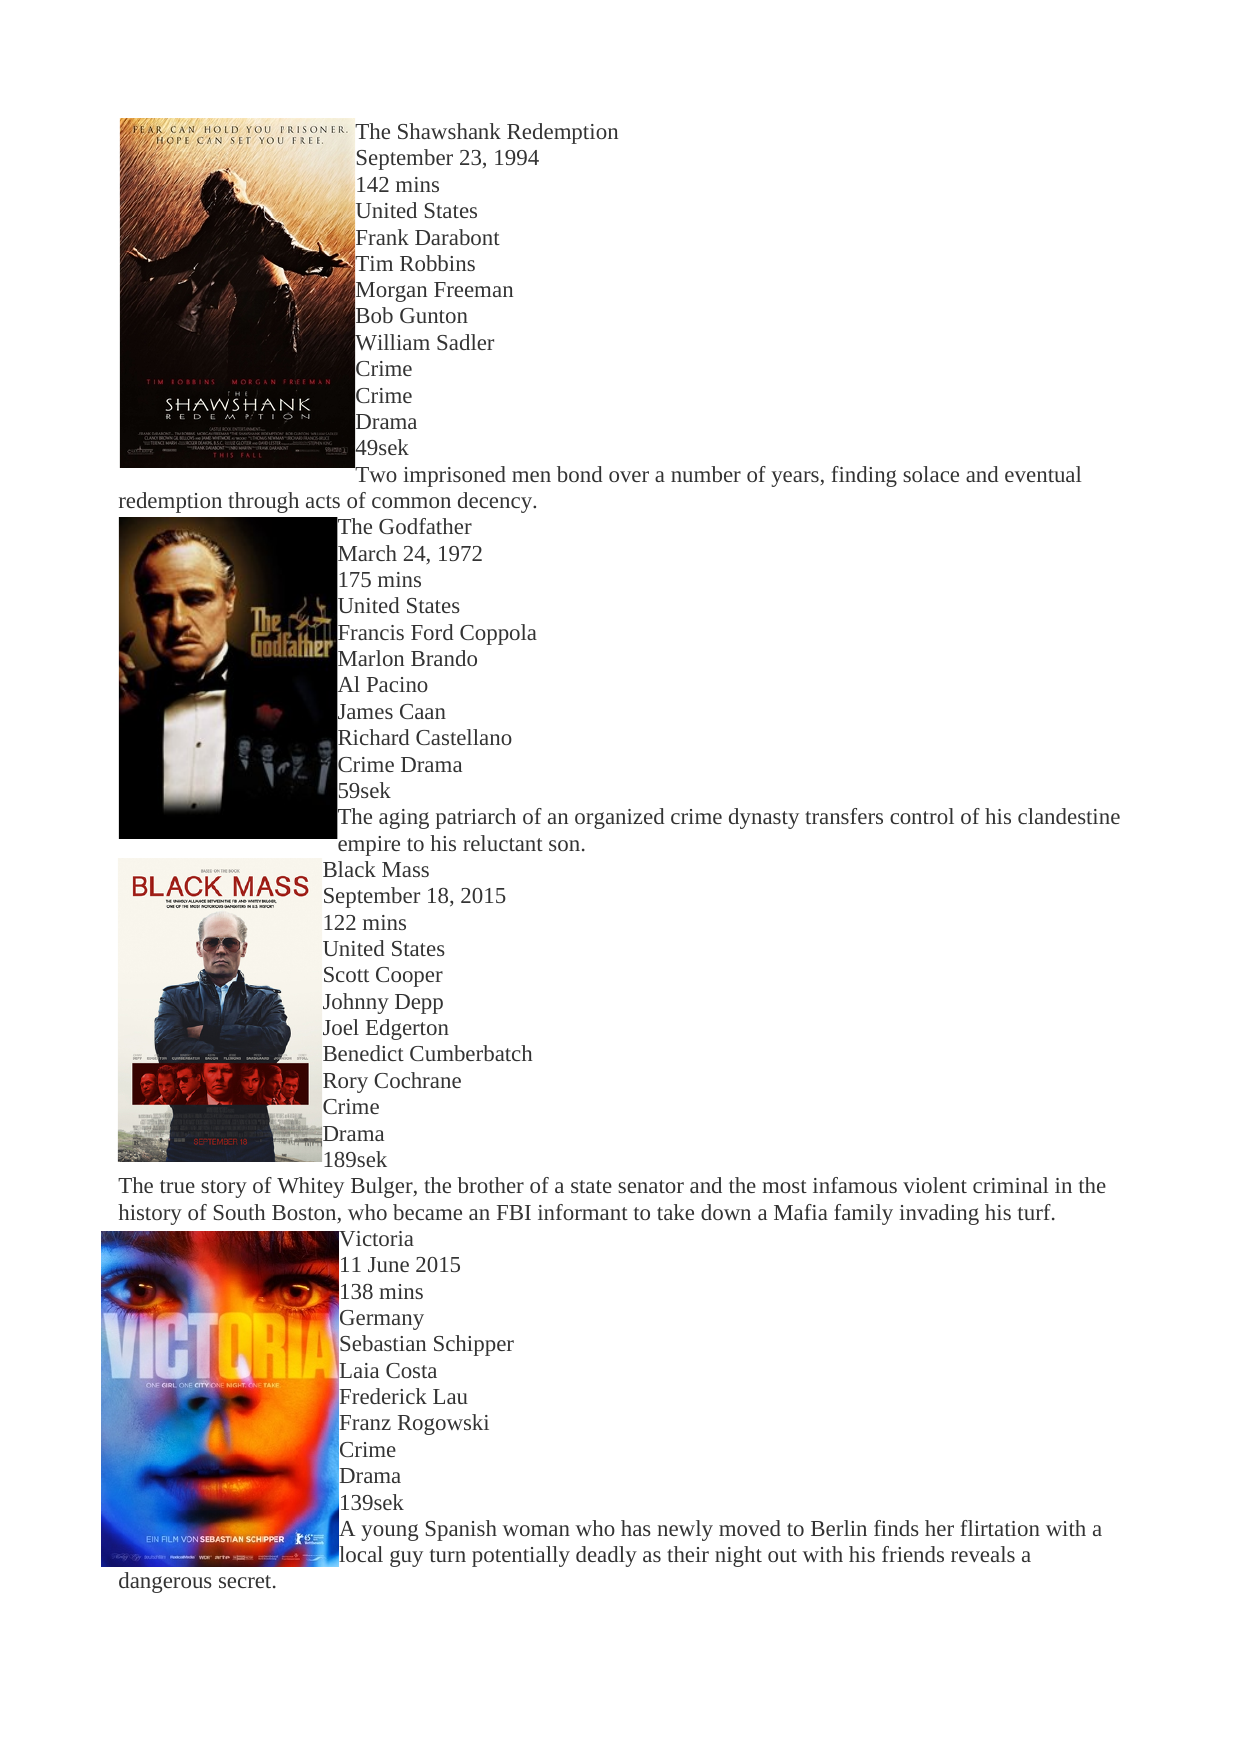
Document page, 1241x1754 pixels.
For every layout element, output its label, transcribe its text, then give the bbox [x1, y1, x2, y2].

text Drama [356, 408, 1122, 434]
text Germany [339, 1304, 1122, 1330]
text Sebastian Schipper [339, 1330, 1122, 1357]
text Drama [339, 1462, 1122, 1488]
picture [119, 118, 356, 468]
text March 24, 1972 [338, 540, 1122, 566]
text United States [323, 935, 1122, 961]
text Crime [323, 1093, 1122, 1119]
text A young Spanish woman who has newly moved to Berlin finds her flirtation with a local guy turn potentially deadly as their night out with his friends reveals a dangerous secret. [118, 1515, 1122, 1594]
text 11 June 2015 [339, 1251, 1122, 1278]
text 138 mins [339, 1278, 1122, 1304]
text Two imprisoned men bond over a number of years, finding solace and eventual redemption through acts of common decency. [118, 461, 1122, 513]
text The aging patriarch of an organized crime dynasty transfers control of his clandestine empire to his reluctant son. [118, 803, 1122, 856]
text Crime [356, 355, 1122, 382]
text 139sek [339, 1488, 1122, 1515]
text United States [338, 592, 1122, 619]
text Richard Castellano [338, 724, 1122, 751]
text Franz Rogowski [339, 1409, 1122, 1436]
text 189sek [118, 1146, 1122, 1172]
text September 23, 1994 [356, 144, 1122, 171]
text Bob Gunton [356, 303, 1122, 329]
text Crime Drama [338, 751, 1122, 777]
text September 18, 2015 [323, 882, 1122, 909]
text Joel Edgerton [323, 1014, 1122, 1041]
picture [101, 1231, 339, 1567]
text The true story of Whitey Bulger, the brother of a state senator and the most infamous violent criminal in the history of South Boston, who became an FBI informant to take down a Mafia family invading his turf. [118, 1172, 1122, 1225]
text Benedict Cumberbatch [323, 1041, 1122, 1067]
text Johnny Depp [323, 988, 1122, 1014]
text Drama [323, 1119, 1122, 1146]
text Marlon Brando [338, 645, 1122, 672]
text The Godfather [118, 513, 1122, 540]
text United States [356, 197, 1122, 223]
text 59sek [338, 777, 1122, 803]
text Al Pacino [338, 672, 1122, 698]
text Crime [356, 382, 1122, 408]
text The Shawshank Redemption [356, 118, 1122, 144]
text Black Mass [118, 856, 1122, 882]
text Francis Ford Coppola [338, 619, 1122, 645]
text Tim Robbins [356, 250, 1122, 276]
text Frederick Lau [339, 1383, 1122, 1409]
text Rory Cochrane [323, 1067, 1122, 1093]
text William Sadler [356, 329, 1122, 355]
text Morgan Freeman [356, 276, 1122, 303]
text Frank Darabont [356, 223, 1122, 250]
text Laia Costa [339, 1357, 1122, 1383]
text 49sek [356, 434, 1122, 461]
text 175 mins [338, 566, 1122, 592]
text Scott Cooper [323, 961, 1122, 988]
text Crime [339, 1436, 1122, 1462]
picture [117, 858, 323, 1162]
picture [118, 517, 338, 839]
text 142 mins [356, 171, 1122, 197]
text James Caan [338, 698, 1122, 724]
text Victoria [118, 1225, 1122, 1251]
text 122 mins [323, 909, 1122, 935]
